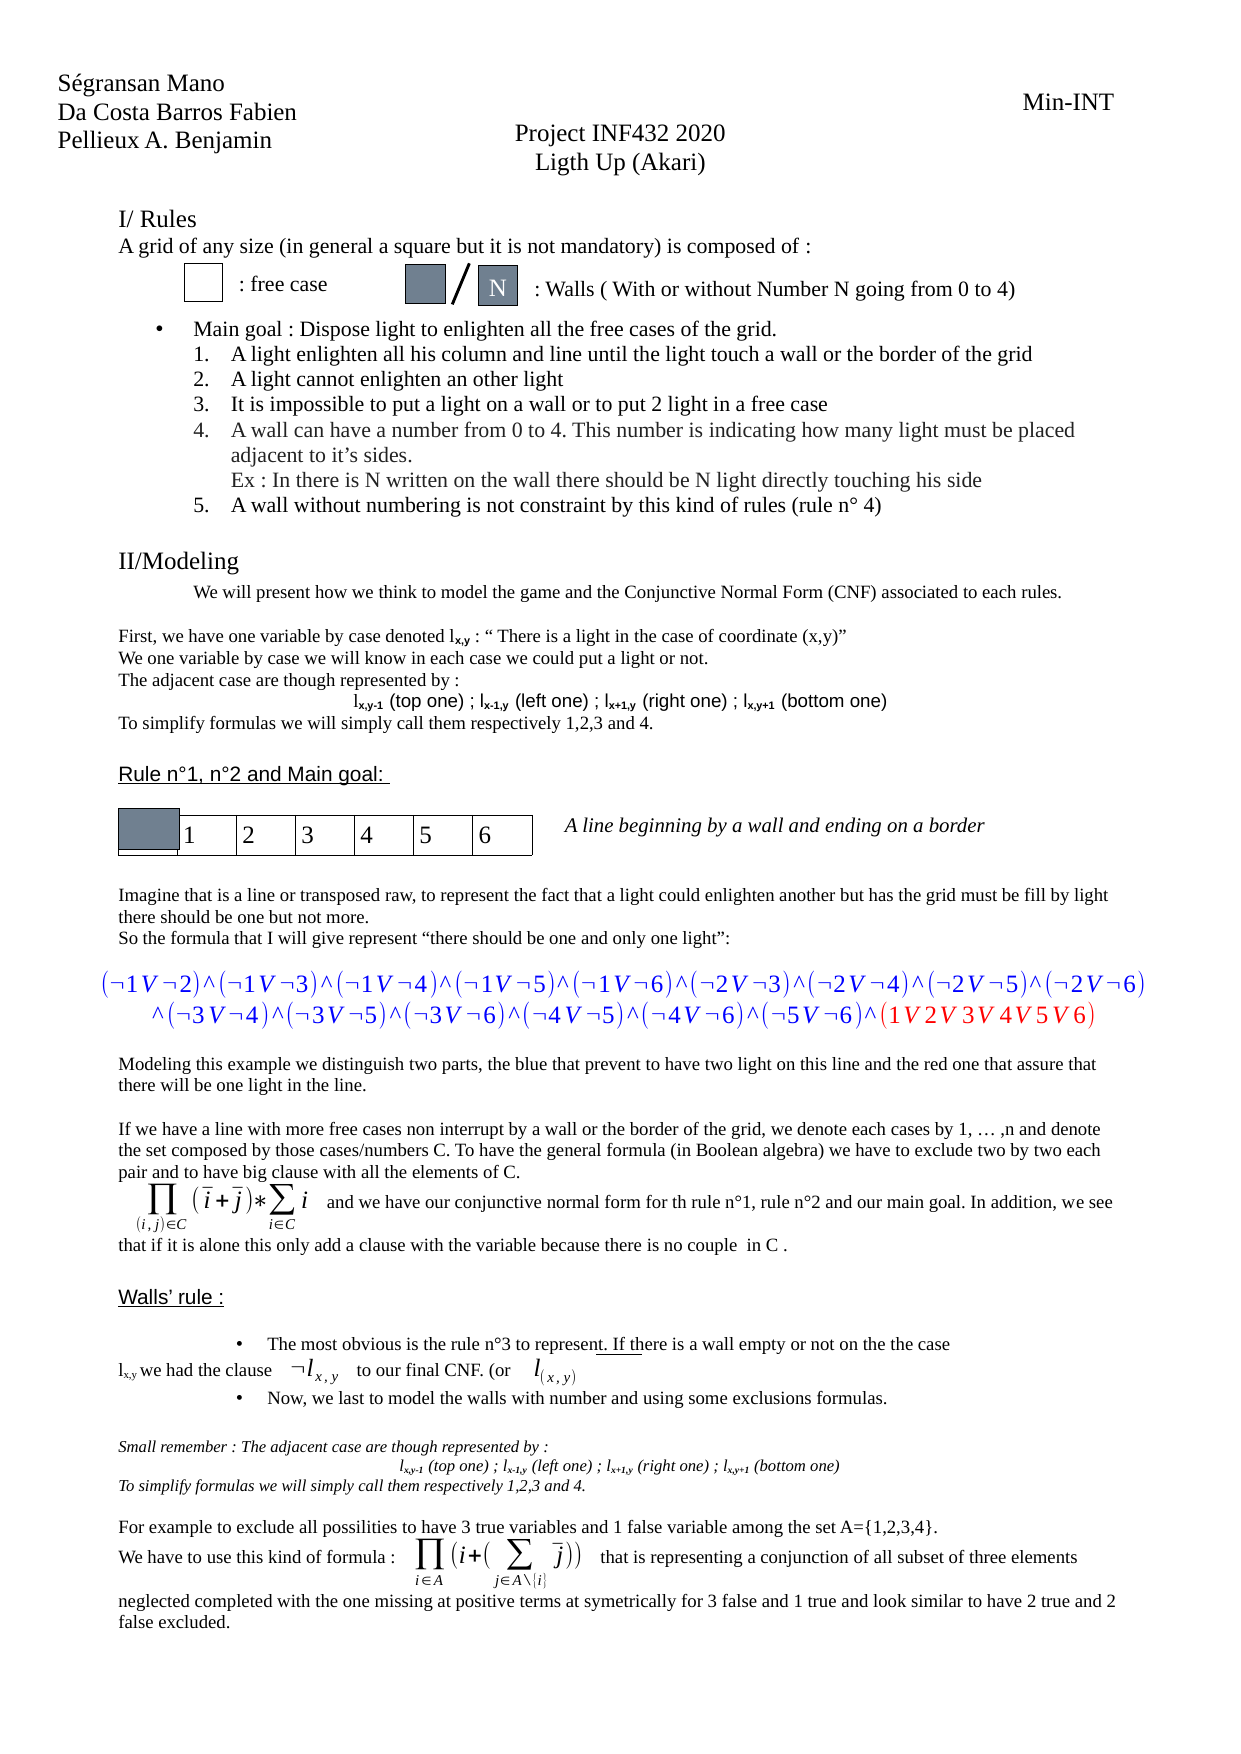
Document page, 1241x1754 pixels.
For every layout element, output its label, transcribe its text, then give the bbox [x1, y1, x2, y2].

text We have to use this kind of formula :that is representing a conjunction of all subset of three elements neglected completed with the one missing at positive terms at symetrically for 3 false and 1 true and look similar to have 2 true and 2 false excluded. [118, 1538, 1122, 1633]
text We will present how we think to model the game and the Conjunctive Normal Form (CNF) associated to each rules. [118, 575, 1122, 604]
table_header 5 [414, 816, 472, 855]
list Ex : In there is N written on the wall there should be N light directly touching his side [193, 467, 1122, 492]
text Project INF432 2020 [118, 118, 1122, 147]
table_header 6 [473, 816, 532, 855]
list To simplify formulas we will simply call them respectively 1,2,3 and 4. [118, 1475, 1122, 1494]
text The adjacent case are though represented by : [118, 668, 1122, 690]
list Now, we last to model the walls with number and using some exclusions formulas. [118, 1387, 1122, 1408]
text If we have a line with more free cases non interrupt by a wall or the border of the grid, we denote each cases by 1, … ,n and denote the set composed by those cases/numbers C. To have the general formula (in Boolean algebra) we have to exclude two by two each pair and to have big clause with all the elements of C. [118, 1117, 1122, 1182]
text Ligth Up (Akari) [118, 147, 1122, 176]
list A wall without numbering is not constraint by this kind of rules (rule n° 4) [193, 492, 1122, 517]
list lx,y we had the clauseto our final CNF. (or [118, 1354, 1122, 1387]
text First, we have one variable by case denoted lx,y : “ There is a light in the case of coordinate (x,y)” [118, 625, 1122, 647]
list A light cannot enlighten an other light [193, 366, 1122, 391]
text Walls’ rule : [118, 1284, 1122, 1308]
list It is impossible to put a light on a wall or to put 2 light in a free case [193, 391, 1122, 417]
text II/Modeling [118, 546, 1122, 575]
text and we have our conjunctive normal form for th rule n°1, rule n°2 and our main goal. In addition, we see that if it is alone this only add a clause with the variable because there is no couple in C . [118, 1182, 1122, 1256]
text Modeling this example we distinguish two parts, the blue that prevent to have two light on this line and the red one that assure that there will be one light in the line. [118, 1053, 1122, 1096]
text I/ Rules [118, 204, 1122, 233]
text Imagine that is a line or transposed raw, to represent the fact that a light could enlighten another but has the grid must be fill by light there should be one but not more. [118, 884, 1122, 927]
text A grid of any size (in general a square but it is not mandatory) is composed of : [118, 233, 1122, 258]
list Main goal : Dispose light to enlighten all the free cases of the grid. [156, 316, 1122, 341]
table_header 3 [296, 816, 354, 855]
text Rule n°1, n°2 and Main goal: [118, 762, 1122, 786]
table_header 2 [237, 816, 295, 855]
text So the formula that I will give represent “there should be one and only one light”: [118, 927, 1122, 949]
table_header [119, 850, 177, 855]
table_header 4 [355, 816, 413, 855]
text lx,y-1 (top one) ; lx-1,y (left one) ; lx+1,y (right one) ; lx,y+1 (bottom one) [118, 690, 1122, 712]
list A light enlighten all his column and line until the light touch a wall or the border of the grid [193, 341, 1122, 366]
table_header 1 [178, 816, 236, 855]
list Small remember : The adjacent case are though represented by : [118, 1437, 1122, 1456]
text We one variable by case we will know in each case we could put a light or not. [118, 647, 1122, 668]
list lx,y-1 (top one) ; lx-1,y (left one) ; lx+1,y (right one) ; lx,y+1 (bottom one) [118, 1456, 1122, 1475]
list The most obvious is the rule n°3 to represent. If there is a wall empty or not on the the case [236, 1332, 1122, 1354]
list A wall can have a number from 0 to 4. This number is indicating how many light must be placed adjacent to it’s sides. [193, 417, 1122, 467]
list For example to exclude all possilities to have 3 true variables and 1 false variable among the set A={1,2,3,4}. [118, 1516, 1122, 1538]
text To simplify formulas we will simply call them respectively 1,2,3 and 4. [118, 712, 1122, 733]
